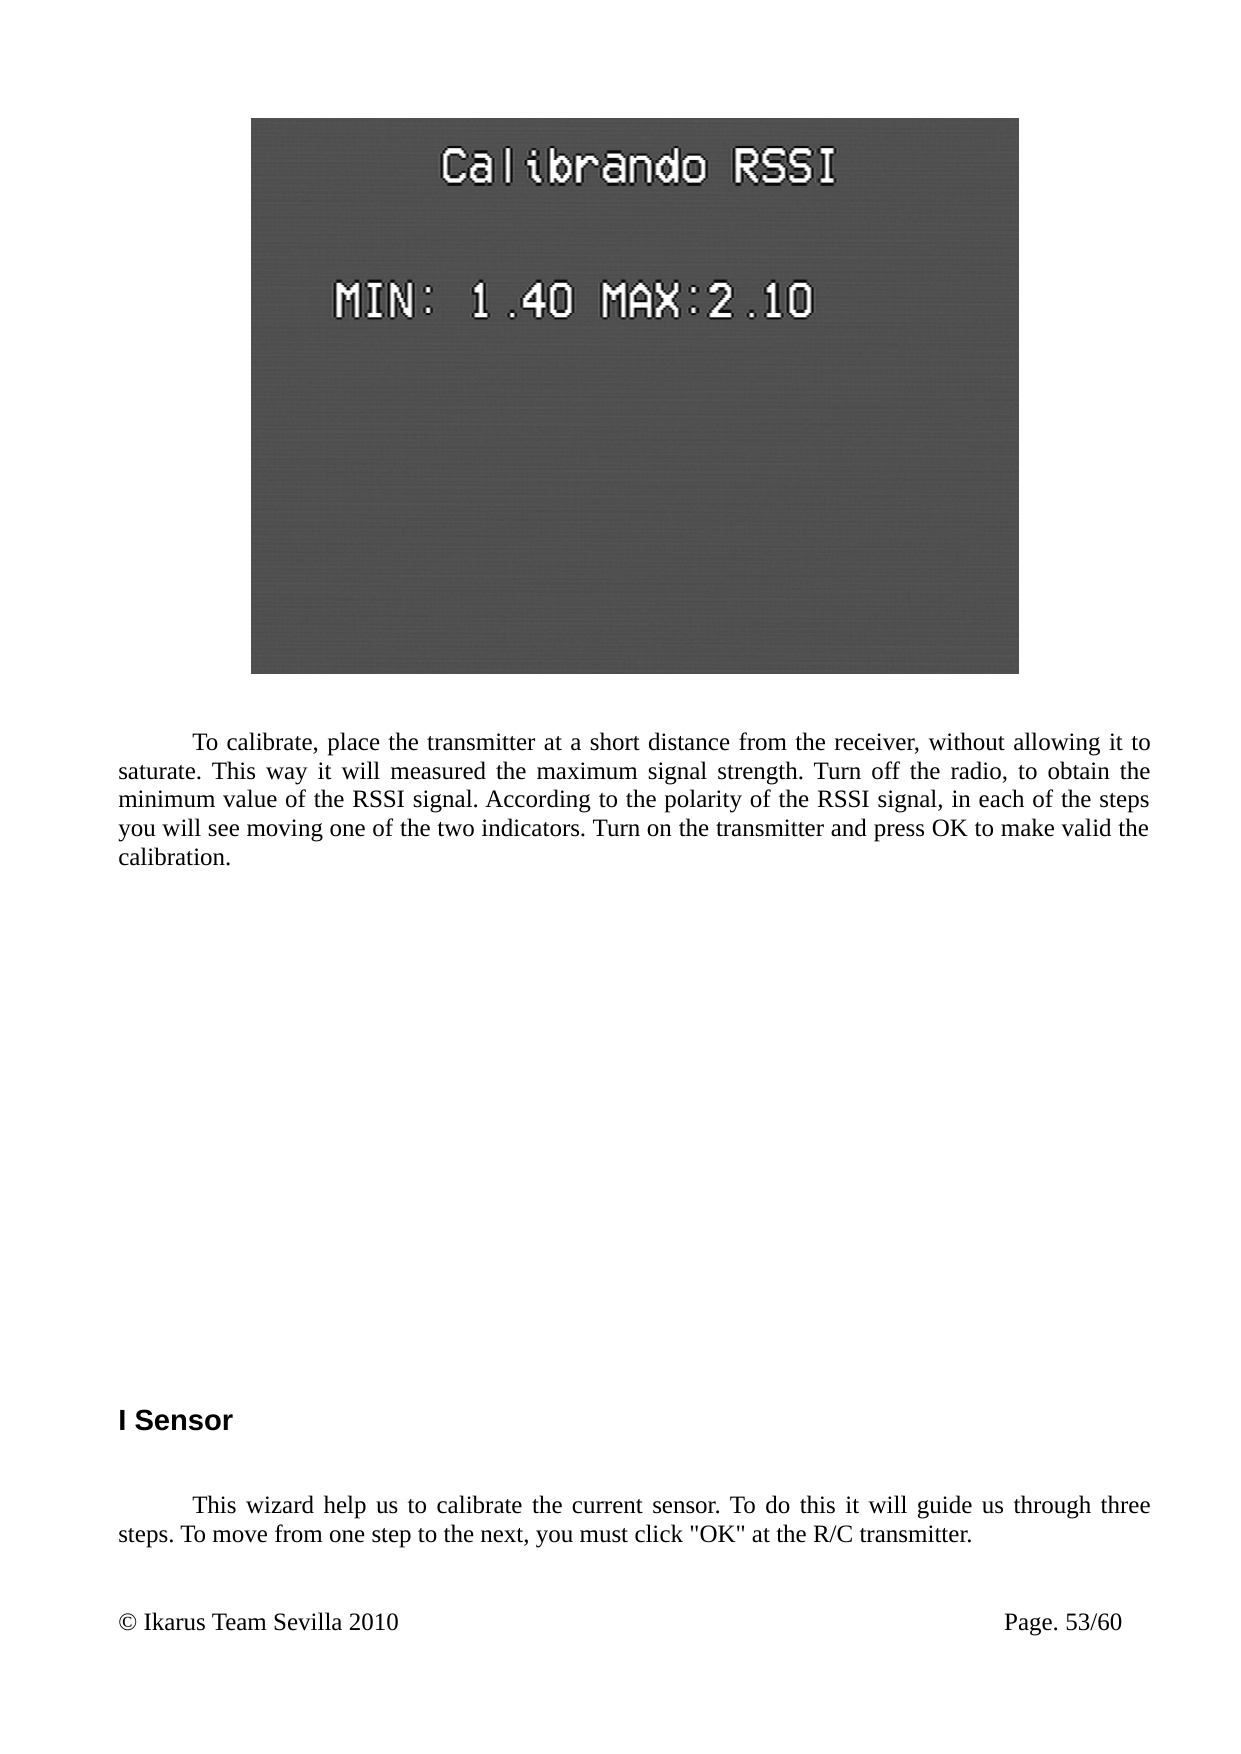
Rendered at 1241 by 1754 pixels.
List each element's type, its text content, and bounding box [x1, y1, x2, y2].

text This wizard help us to calibrate the current sensor. To do this it will guide us through three steps. To move from one step to the next, you must click "OK" at the R/C transmitter. [118, 1491, 1152, 1548]
picture [251, 118, 1019, 674]
subtitle I Sensor [118, 1403, 1152, 1437]
text To calibrate, place the transmitter at a short distance from the receiver, without allowing it to saturate. This way it will measured the maximum signal strength. Turn off the radio, to obtain the minimum value of the RSSI signal. According to the polarity of the RSSI signal, in each of the steps you will see moving one of the two indicators. Turn on the transmitter and press OK to make valid the calibration. [118, 727, 1152, 871]
